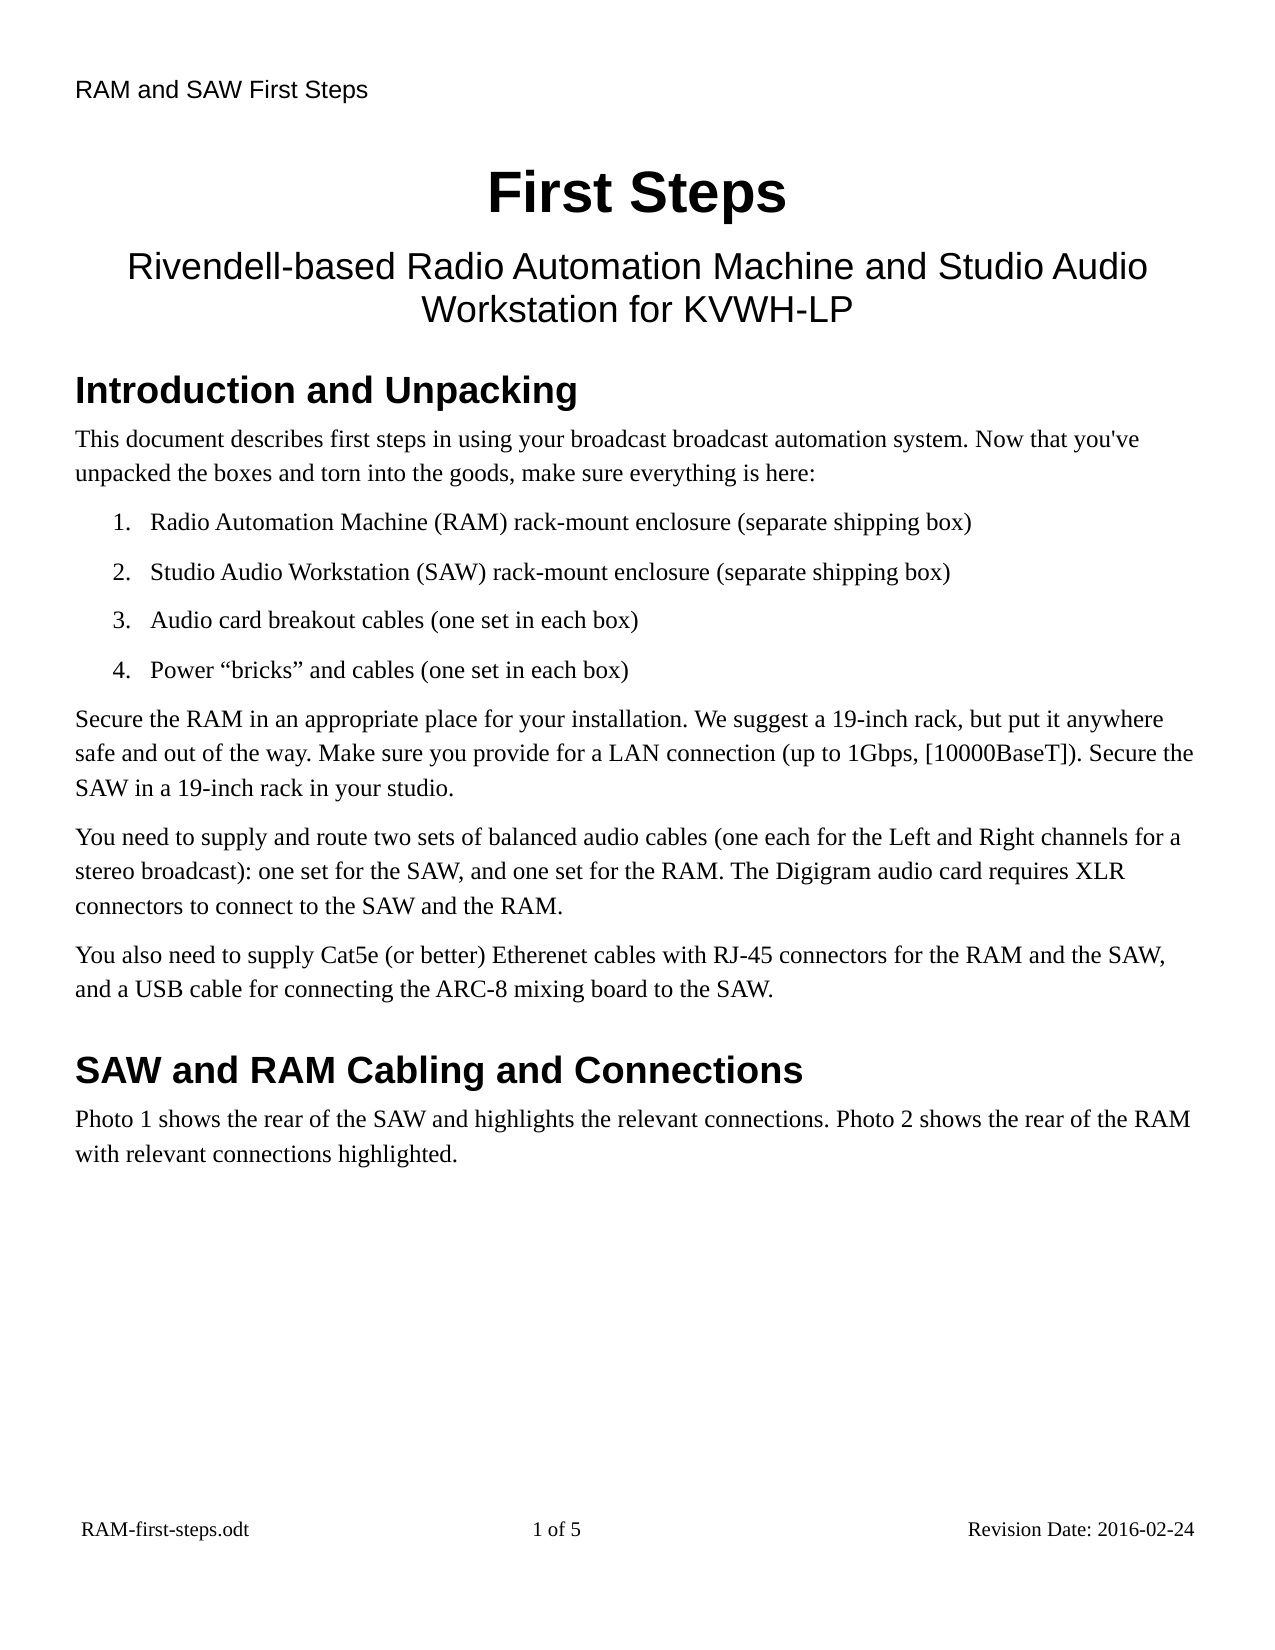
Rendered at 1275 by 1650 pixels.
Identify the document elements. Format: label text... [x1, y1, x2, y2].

list Audio card breakout cables (one set in each box) [112, 606, 1200, 634]
text You need to supply and route two sets of balanced audio cables (one each for the Left and Right channels for a stereo broadcast): one set for the SAW, and one set for the RAM. The Digigram audio card requires XLR connectors to connect to the SAW and the RAM. [75, 822, 1200, 919]
subtitle Rivendell-based Radio Automation Machine and Studio Audio Workstation for KVWH-LP [75, 244, 1200, 330]
list Studio Audio Workstation (SAW) rack-mount enclosure (separate shipping box) [112, 557, 1200, 585]
list Radio Automation Machine (RAM) rack-mount enclosure (separate shipping box) [112, 507, 1200, 536]
text This document describes first steps in using your broadcast broadcast automation system. Now that you've unpacked the boxes and torn into the goods, make sure everything is here: [75, 424, 1200, 487]
text You also need to supply Cat5e (or better) Etherenet cables with RJ-45 connectors for the RAM and the SAW, and a USB cable for connecting the ARC-8 mixing board to the SAW. [75, 940, 1200, 1003]
list Power “bricks” and cables (one set in each box) [112, 655, 1200, 683]
subtitle Introduction and Unpacking [75, 368, 1200, 411]
subtitle SAW and RAM Cabling and Connections [75, 1048, 1200, 1092]
text Photo 1 shows the rear of the SAW and highlights the relevant connections. Photo 2 shows the rear of the RAM with relevant connections highlighted. [75, 1104, 1200, 1168]
text Secure the RAM in an appropriate place for your installation. We suggest a 19-inch rack, but put it anywhere safe and out of the way. Make sure you provide for a LAN connection (up to 1Gbps, [10000BaseT]). Secure the SAW in a 19-inch rack in your studio. [75, 704, 1200, 801]
title First Steps [75, 158, 1200, 225]
